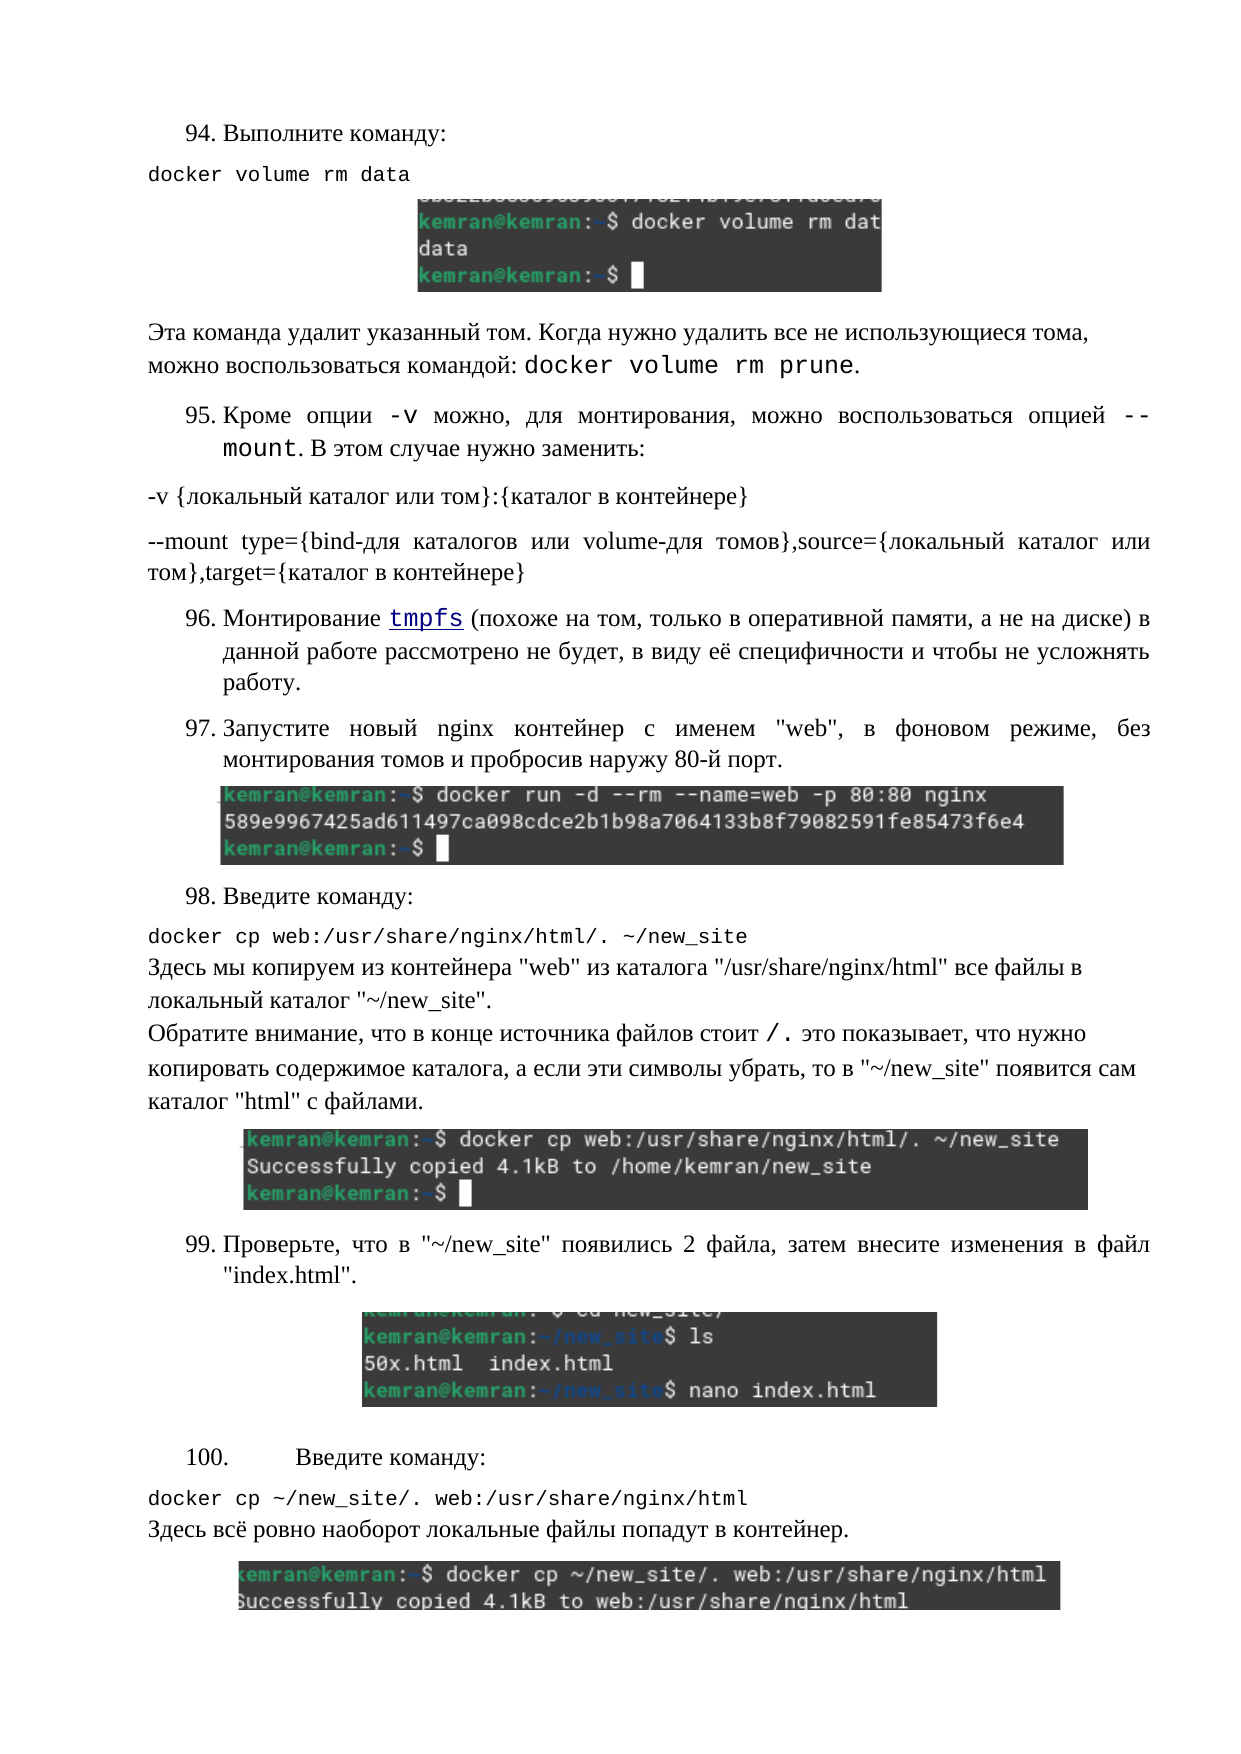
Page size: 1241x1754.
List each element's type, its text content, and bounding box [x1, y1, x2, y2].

text -v {локальный каталог или том}:{каталог в контейнере} [148, 481, 1152, 509]
list Проверьте, что в "~/new_site" появились 2 файла, затем внесите изменения в файл "index.html". [185, 1229, 1152, 1289]
text docker cp web:/usr/share/nginx/html/. ~/new_site [148, 926, 1152, 950]
text --mount type={bind-для каталогов или volume-для томов},source={локальный каталог или том},target={каталог в контейнере} [148, 526, 1152, 586]
picture [362, 1312, 938, 1407]
text Здесь всё ровно наоборот локальные файлы попадут в контейнер. [148, 1514, 1152, 1542]
picture [417, 199, 882, 292]
list Монтирование tmpfs (похоже на том, только в оперативной памяти, а не на диске) в данной работе рассмотрено не будет, в виду её специфичности и чтобы не усложнять работу. [185, 603, 1152, 696]
picture [239, 1129, 1088, 1210]
picture [238, 1561, 1061, 1610]
text docker volume rm data [148, 164, 1152, 187]
text Эта команда удалит указанный том. Когда нужно удалить все не использующиеся тома, можно воспользоваться командой: docker volume rm prune. [148, 317, 1152, 381]
list Кроме опции -v можно, для монтирования, можно воспользоваться опцией --mount. В этом случае нужно заменить: [185, 400, 1152, 464]
list Введите команду: [185, 1442, 1152, 1471]
list Выполните команду: [185, 118, 1152, 147]
list Запустите новый nginx контейнер с именем "web", в фоновом режиме, без монтирования томов и пробросив наружу 80-й порт. [185, 713, 1152, 773]
list Введите команду: [185, 881, 1152, 909]
text Здесь мы копируем из контейнера "web" из каталога "/usr/share/nginx/html" все файлы в локальный каталог "~/new_site". Обратите внимание, что в конце источника файлов стоит /. это показывает, что нужно копировать содержимое каталога, а если эти символы убрать, то в "~/new_site" появится сам каталог "html" с файлами. [148, 952, 1152, 1115]
picture [216, 786, 1064, 865]
text docker cp ~/new_site/. web:/usr/share/nginx/html [148, 1488, 1152, 1512]
